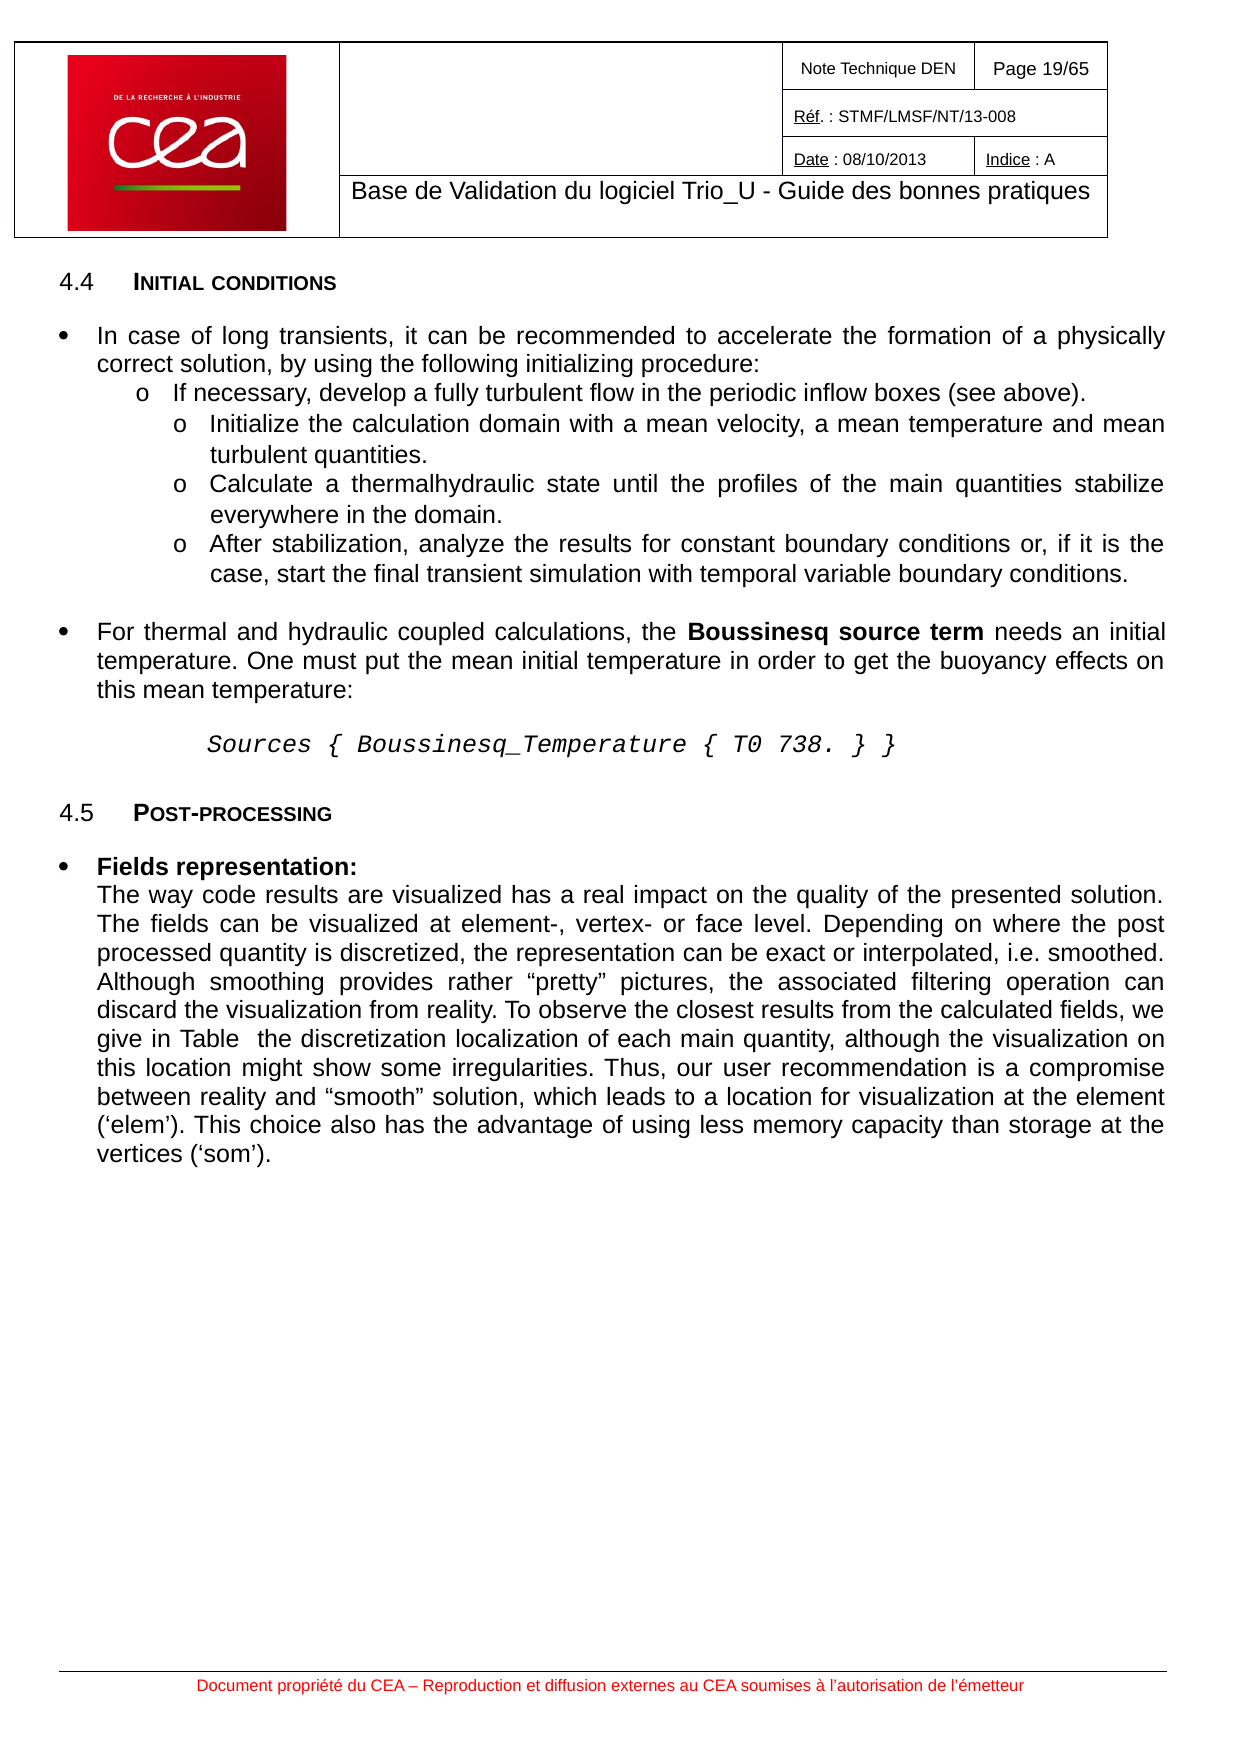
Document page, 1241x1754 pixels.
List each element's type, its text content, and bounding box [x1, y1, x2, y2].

subtitle Initial conditions [59, 267, 1167, 296]
subtitle Post-processing [59, 798, 1167, 827]
list For thermal and hydraulic coupled calculations, the Boussinesq source term needs an initial temperature. One must put the mean initial temperature in order to get the buoyancy effects on this mean temperature: [59, 617, 1167, 703]
text The way code results are visualized has a real impact on the quality of the presented solution. The fields can be visualized at element-, vertex- or face level. Depending on where the post processed quantity is discretized, the representation can be exact or interpolated, i.e. smoothed. Although smoothing provides rather “pretty” pictures, the associated filtering operation can discard the visualization from reality. To observe the closest results from the calculated fields, we give in 4 the discretization localization of each main quantity, although the visualization on this location might show some irregularities. Thus, our user recommendation is a compromise between reality and “smooth” solution, which leads to a location for visualization at the element (‘elem’). This choice also has the advantage of using less memory capacity than storage at the vertices (‘som’). [97, 881, 1167, 1168]
list Fields representation: [59, 852, 1167, 881]
picture [67, 55, 287, 231]
list After stabilization, analyze the results for constant boundary conditions or, if it is the case, start the final transient simulation with temporal variable boundary conditions. [172, 528, 1167, 588]
list If necessary, develop a fully turbulent flow in the periodic inflow boxes (see above). [135, 378, 1167, 409]
list Initialize the calculation domain with a mean velocity, a mean temperature and mean turbulent quantities. [172, 409, 1167, 469]
list Calculate a thermalhydraulic state until the profiles of the main quantities stabilize everywhere in the domain. [172, 469, 1167, 528]
text Sources { Boussinesq_Temperature { T0 738. } } [133, 732, 1167, 760]
list In case of long transients, it can be recommended to accelerate the formation of a physically correct solution, by using the following initializing procedure: [59, 321, 1167, 378]
